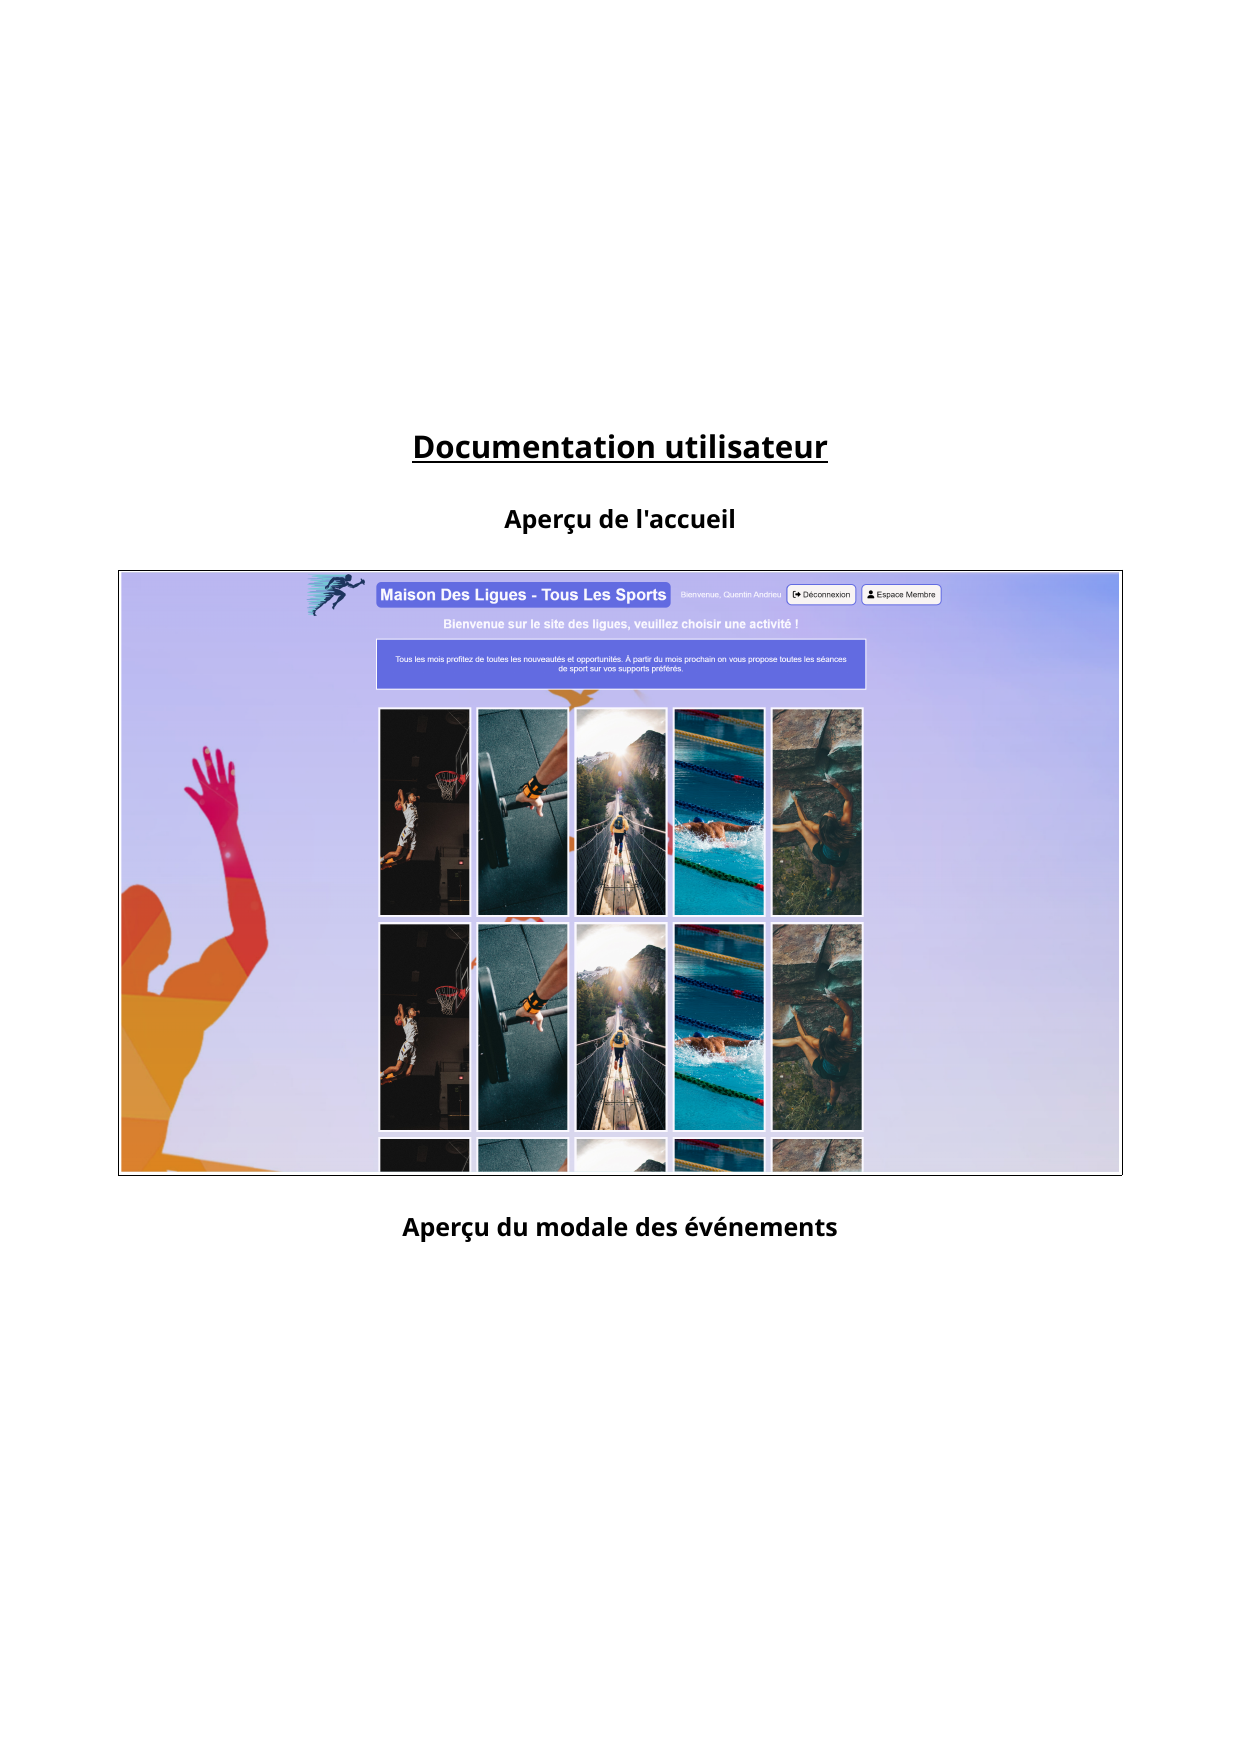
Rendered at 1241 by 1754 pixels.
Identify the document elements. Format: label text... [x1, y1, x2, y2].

picture [121, 572, 1119, 1172]
text Aperçu du modale des événements [118, 1209, 1122, 1243]
text Aperçu de l'accueil [118, 501, 1122, 535]
text Documentation utilisateur [118, 425, 1122, 467]
